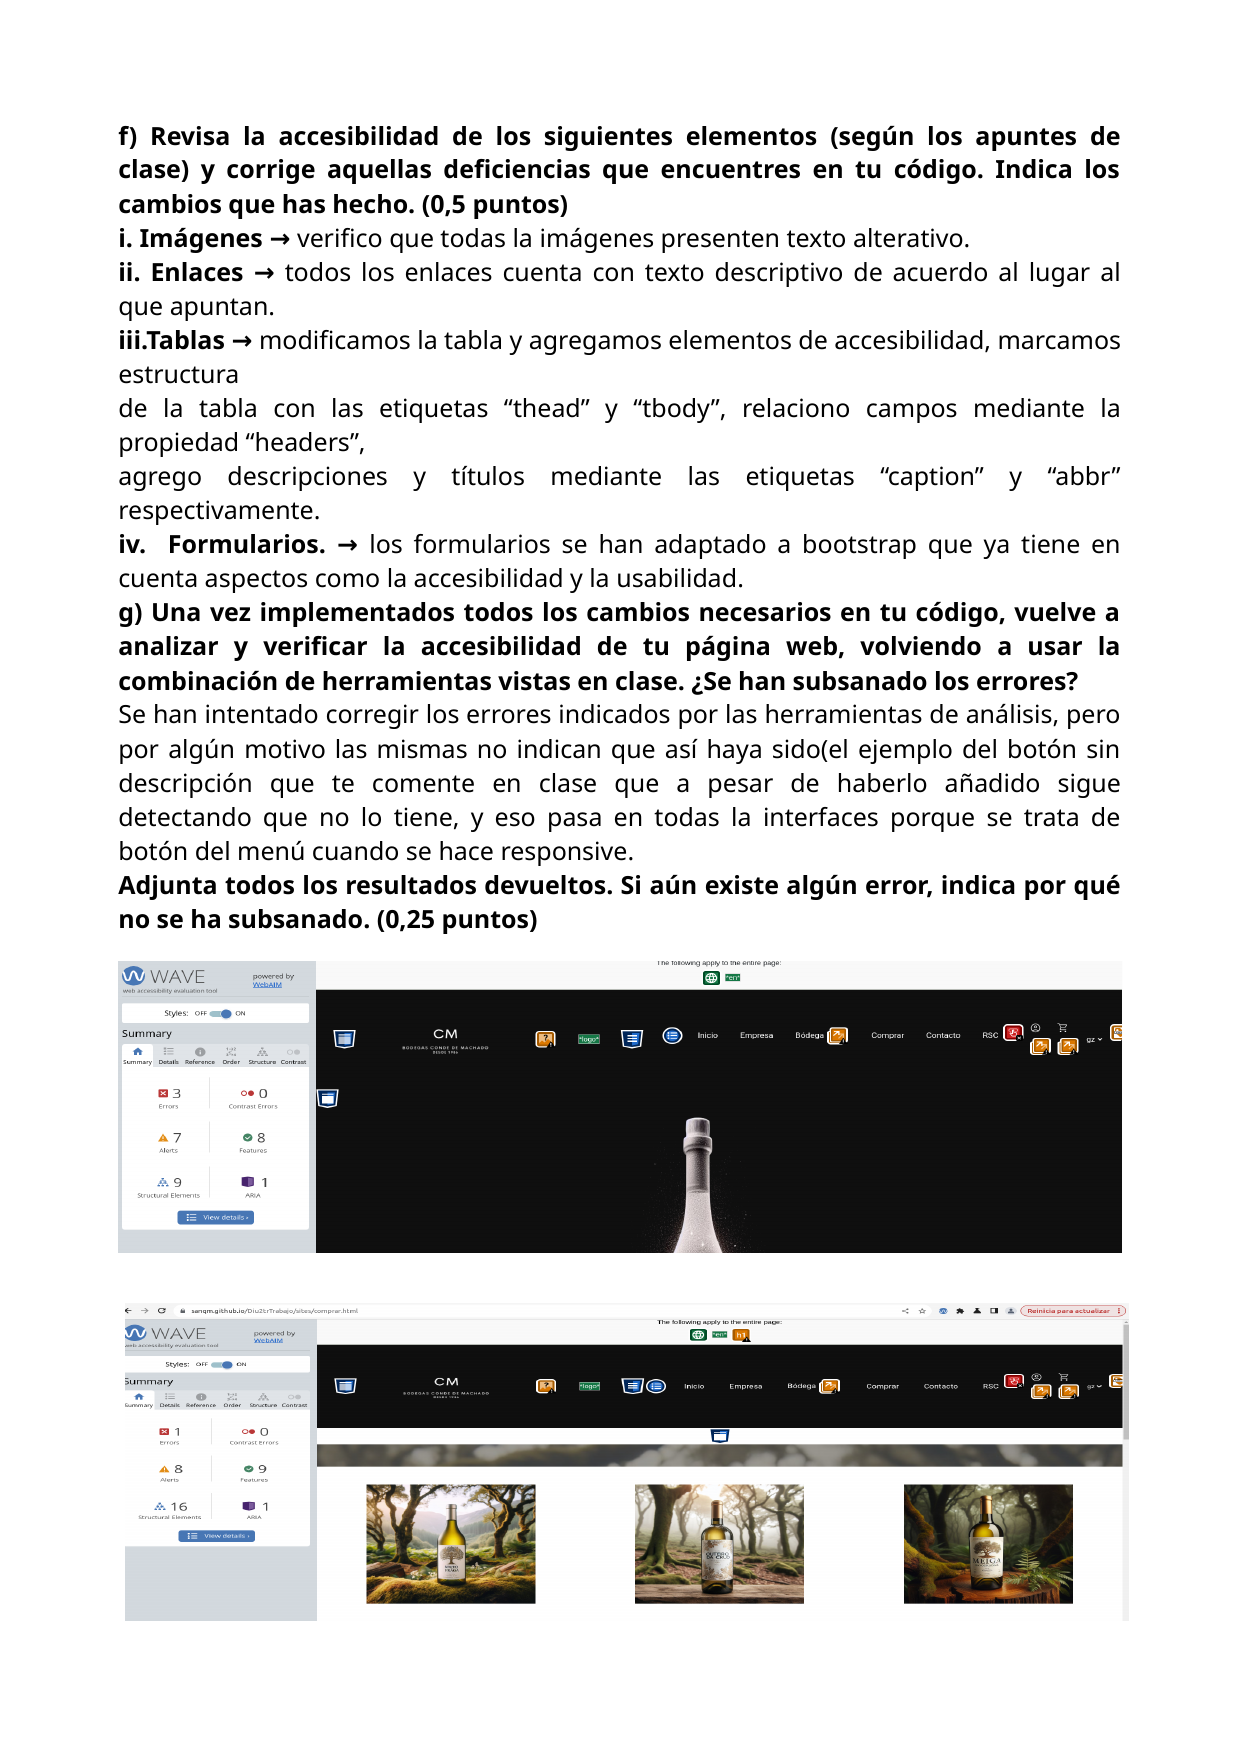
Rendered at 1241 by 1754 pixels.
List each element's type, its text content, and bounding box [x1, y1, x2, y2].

text Adjunta todos los resultados devueltos. Si aún existe algún error, indica por qué no se ha subsanado. (0,25 puntos) [118, 867, 1122, 936]
text iii.Tablas → modificamos la tabla y agregamos elementos de accesibilidad, marcamos estructura [118, 322, 1122, 391]
text Se han intentado corregir los errores indicados por las herramientas de análisis, pero por algún motivo las mismas no indican que así haya sido(el ejemplo del botón sin descripción que te comente en clase que a pesar de haberlo añadido sigue detectando que no lo tiene, y eso pasa en todas la interfaces porque se trata de botón del menú cuando se hace responsive. [118, 697, 1122, 867]
text f) Revisa la accesibilidad de los siguientes elementos (según los apuntes de clase) y corrige aquellas deficiencias que encuentres en tu código. Indica los cambios que has hecho. (0,5 puntos) [118, 118, 1122, 220]
text de la tabla con las etiquetas “thead” y “tbody”, relaciono campos mediante la propiedad “headers”, [118, 391, 1122, 459]
text i. Imágenes → verifico que todas la imágenes presenten texto alterativo. [118, 220, 1122, 254]
text g) Una vez implementados todos los cambios necesarios en tu código, vuelve a analizar y verificar la accesibilidad de tu página web, volviendo a usar la combinación de herramientas vistas en clase. ¿Se han subsanado los errores? [118, 595, 1122, 697]
text ii. Enlaces → todos los enlaces cuenta con texto descriptivo de acuerdo al lugar al que apuntan. [118, 254, 1122, 322]
picture [125, 1303, 1129, 1621]
text agrego descripciones y títulos mediante las etiquetas “caption” y “abbr” respectivamente. [118, 459, 1122, 527]
picture [118, 961, 1123, 1253]
text iv. Formularios. → los formularios se han adaptado a bootstrap que ya tiene en cuenta aspectos como la accesibilidad y la usabilidad. [118, 527, 1122, 595]
